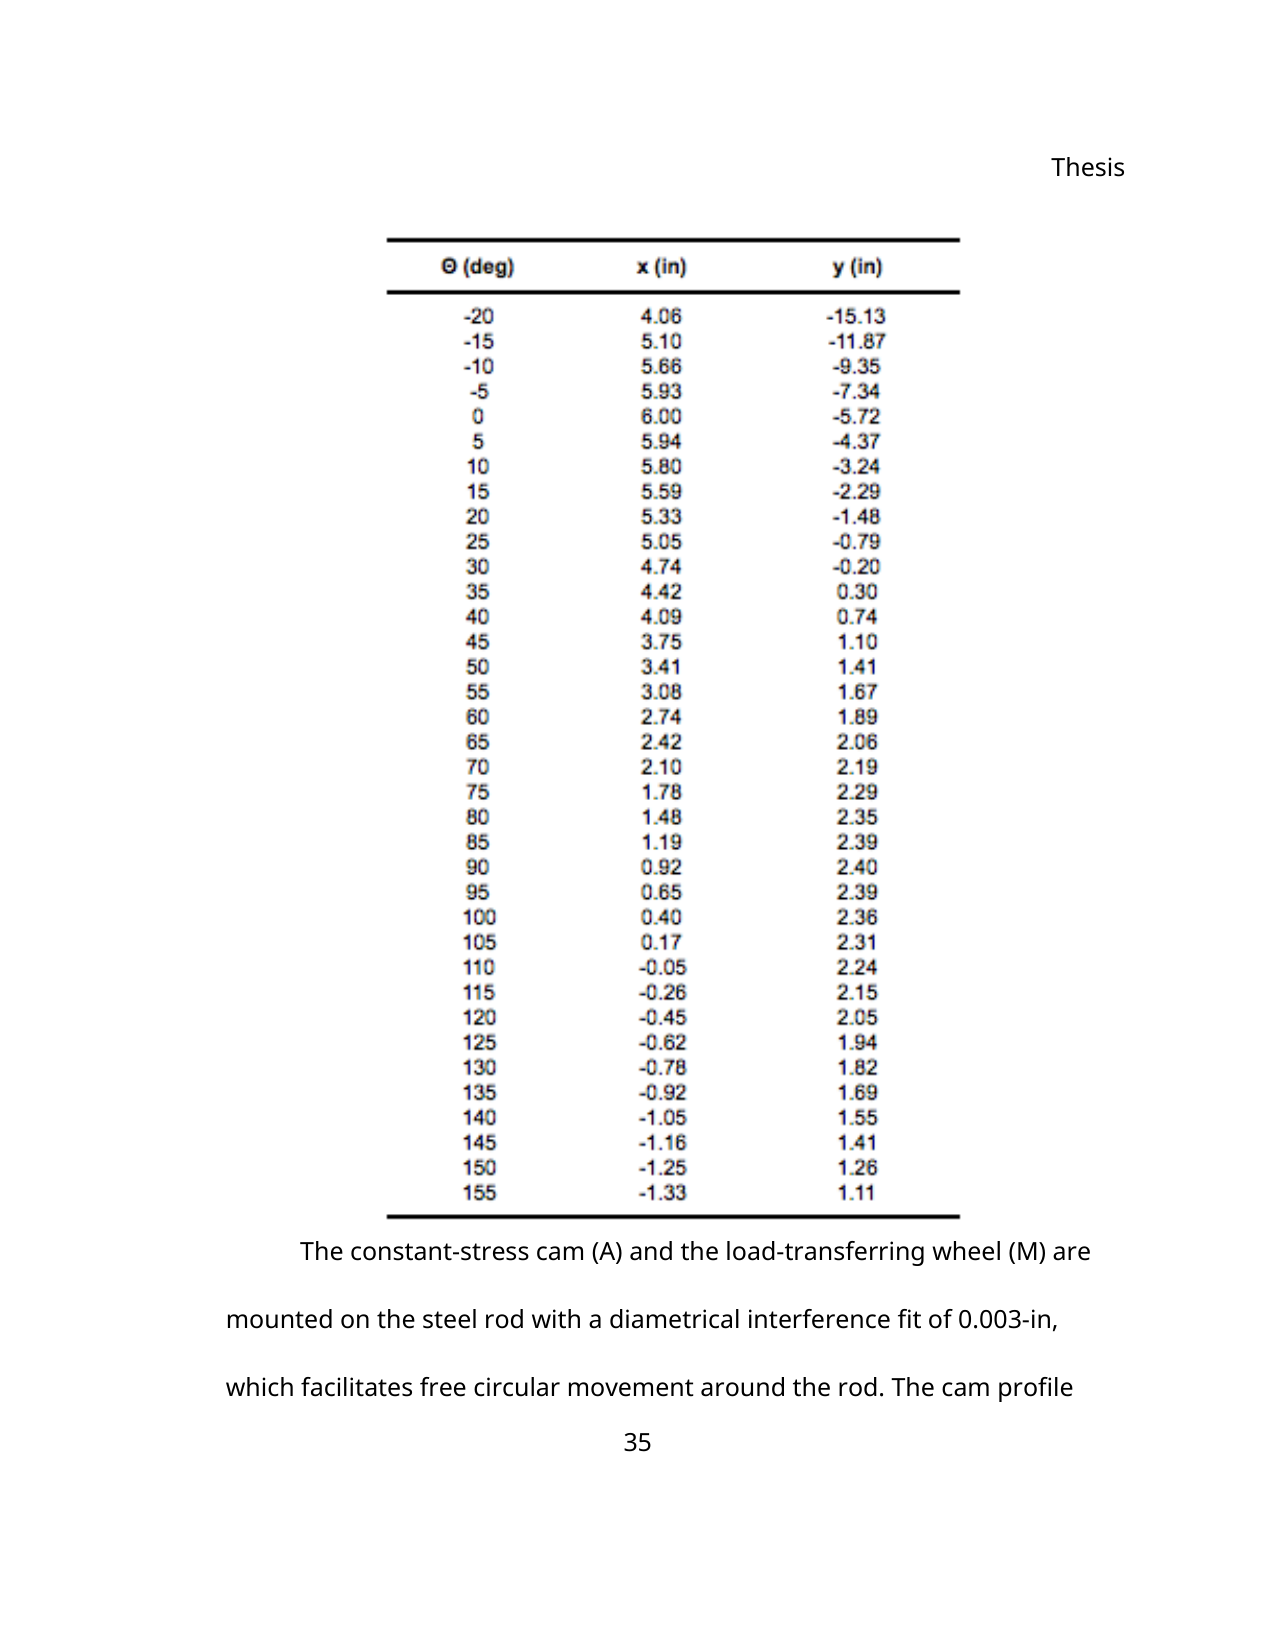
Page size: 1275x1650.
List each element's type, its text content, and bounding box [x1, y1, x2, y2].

text The constant-stress cam (A) and the load-transferring wheel (M) are mounted on the steel rod with a diametrical interference fit of 0.003-in, which facilitates free circular movement around the rod. The cam profile [224, 1233, 1125, 1404]
picture [377, 225, 973, 1234]
